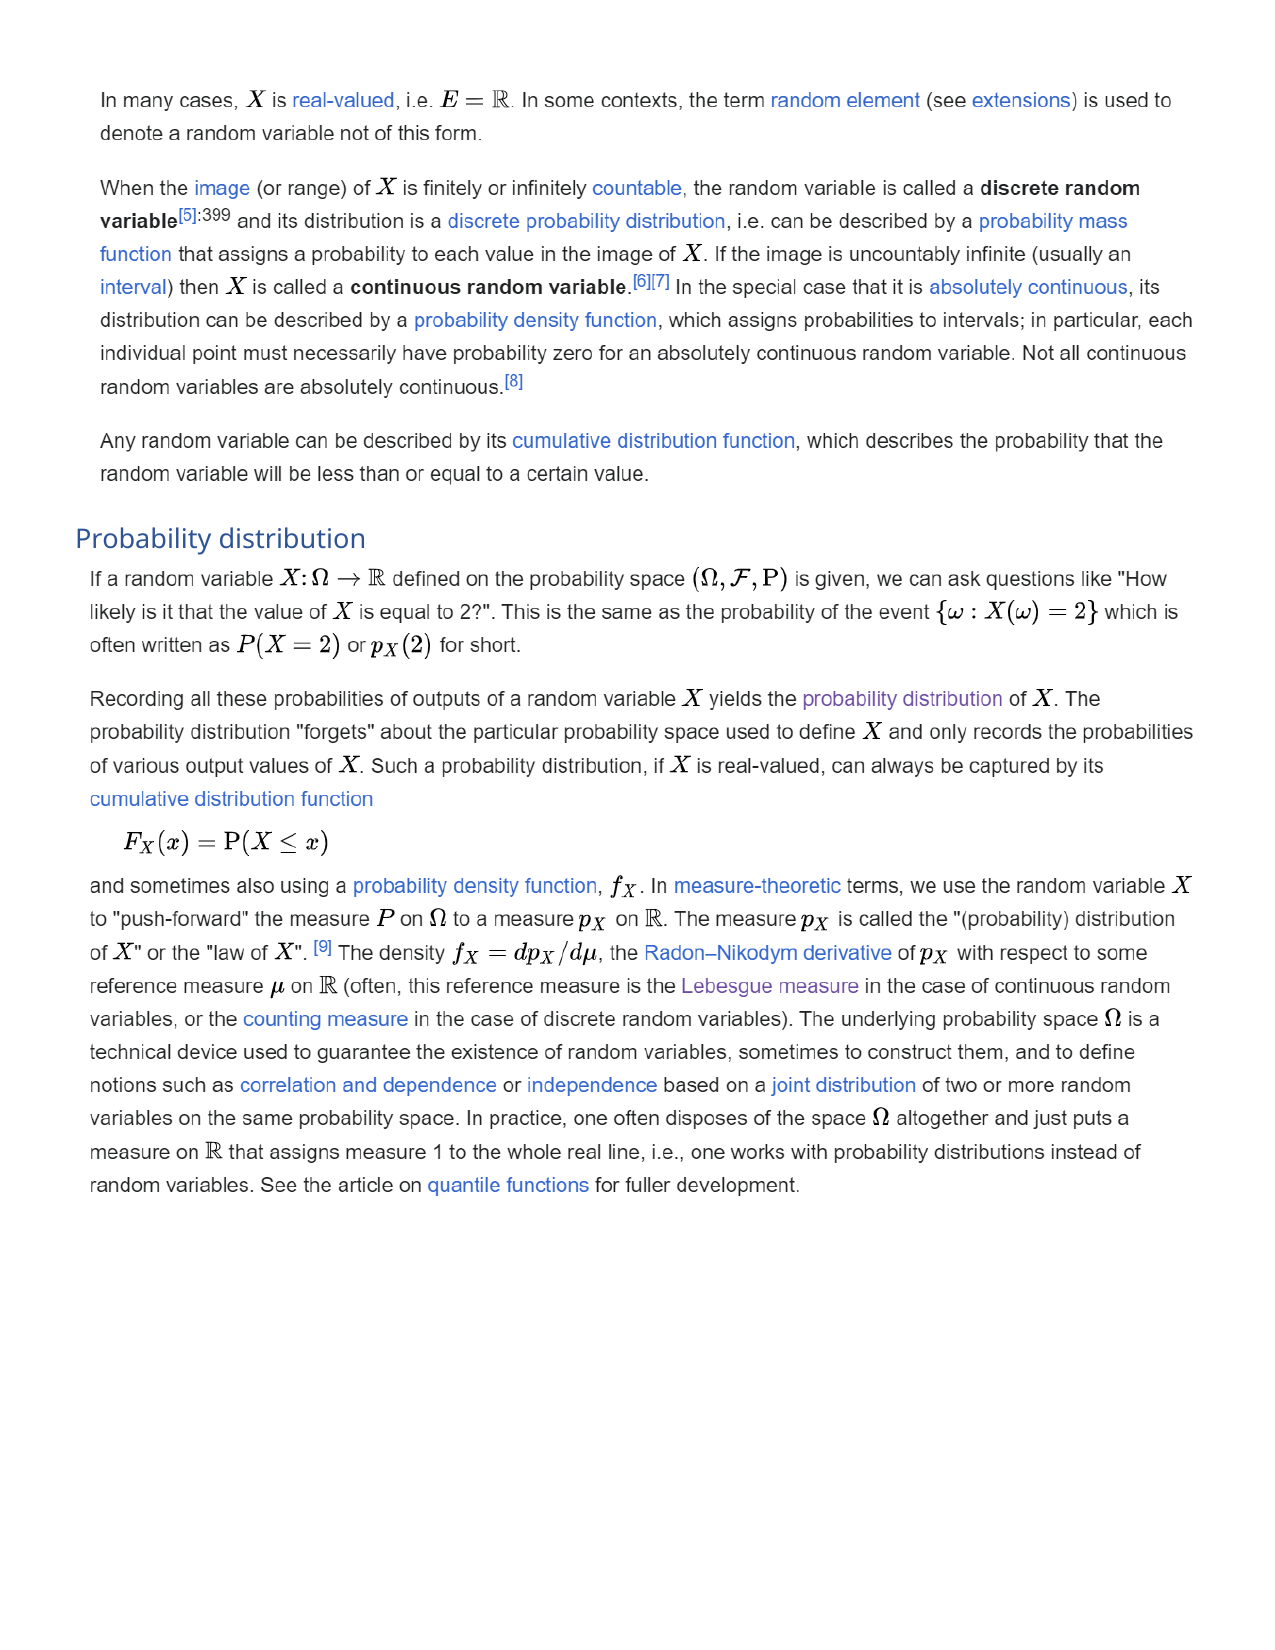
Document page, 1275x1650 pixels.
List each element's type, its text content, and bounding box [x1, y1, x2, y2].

picture [75, 558, 1200, 1204]
subtitle Probability distribution [75, 519, 1200, 556]
picture [75, 75, 1200, 501]
